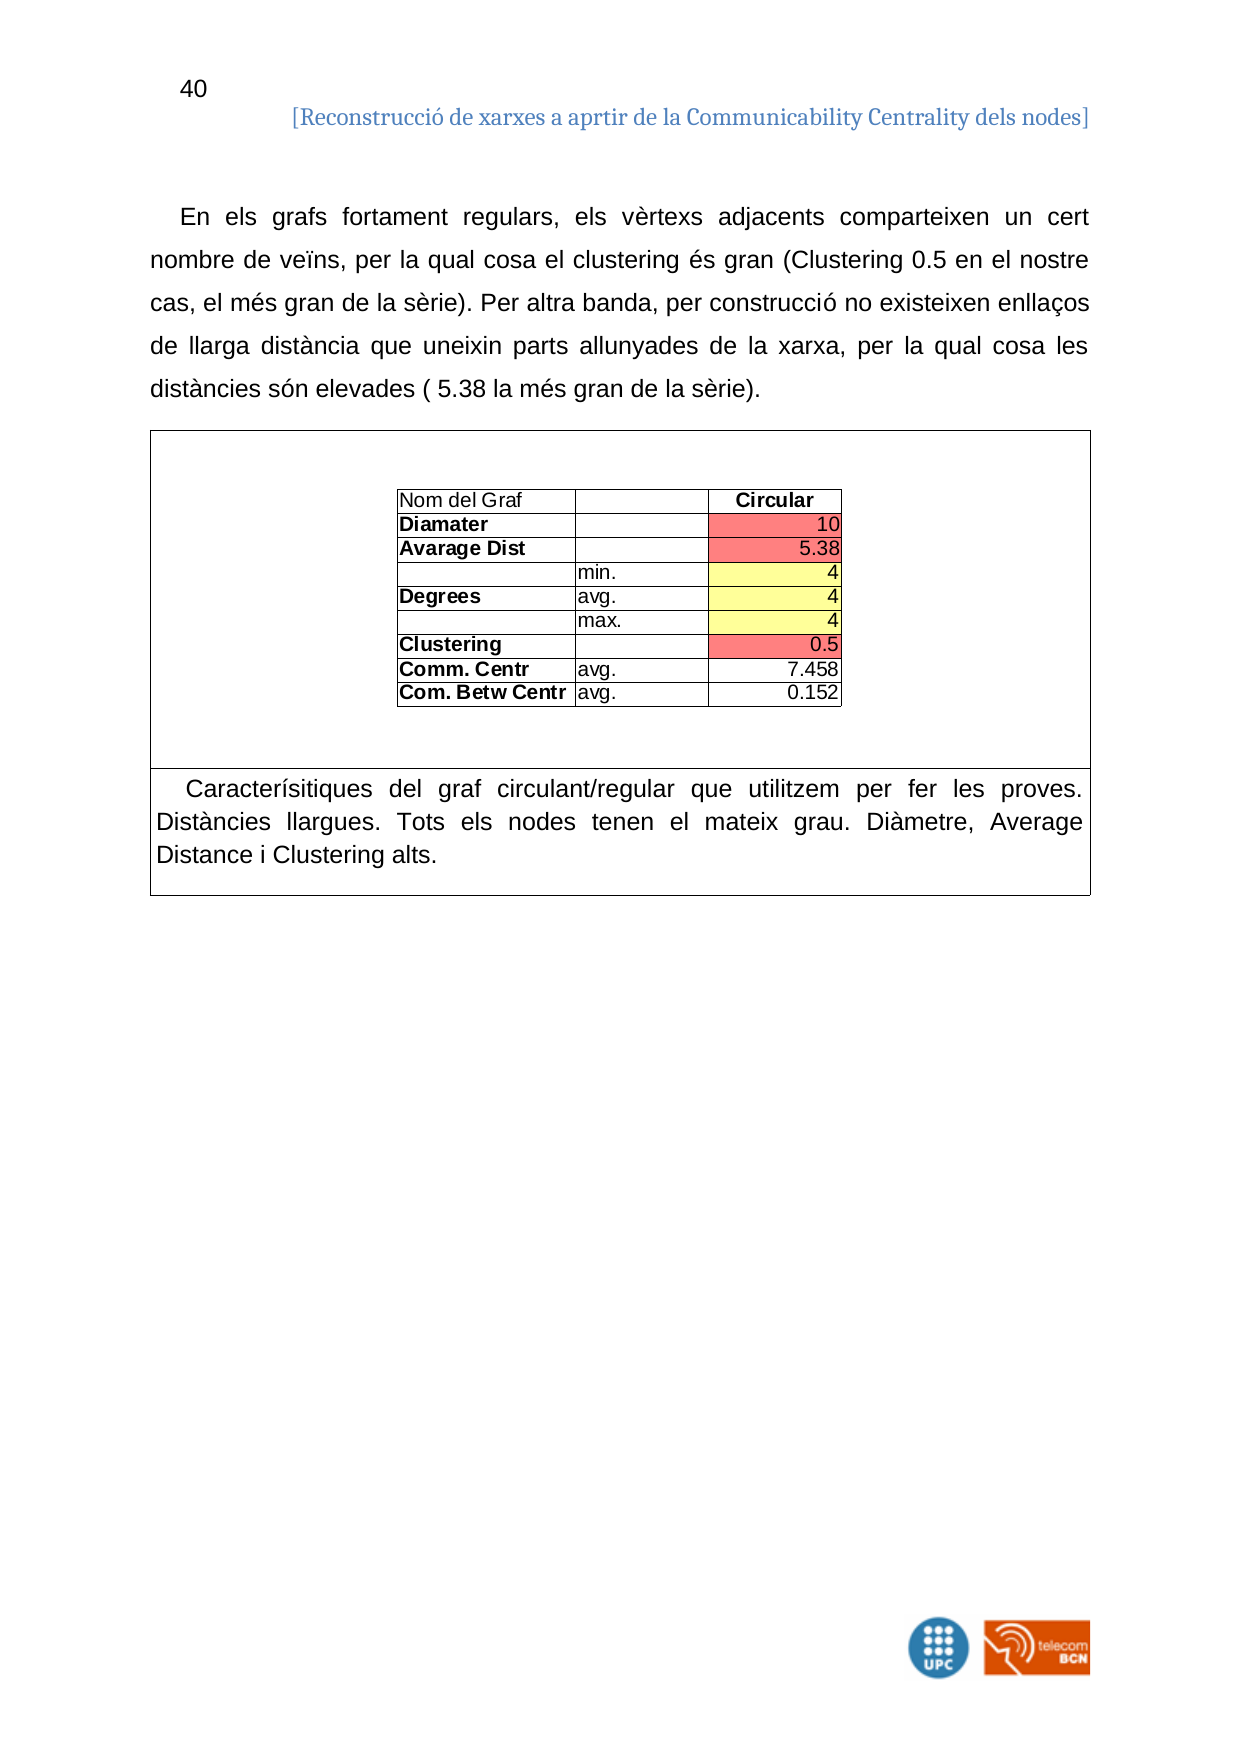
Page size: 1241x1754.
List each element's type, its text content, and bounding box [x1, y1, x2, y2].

picture [904, 1614, 1091, 1681]
table_cell Caracterísitiques del graf circulant/regular que utilitzem per fer les proves. Distàncies llargues. Tots els nodes tenen el mateix grau. Diàmetre, Average Distance i Clustering alts. [151, 769, 1090, 895]
text En els grafs fortament regulars, els vèrtexs adjacents comparteixen un cert nombre de veïns, per la qual cosa el clustering és gran (Clustering 0.5 en el nostre cas, el més gran de la sèrie). Per altra banda, per construcció no existeixen enllaços de llarga distància que uneixin parts allunyades de la xarxa, per la qual cosa les distàncies són elevades ( 5.38 la més gran de la sèrie). [150, 202, 1090, 403]
table_header [151, 431, 1090, 768]
